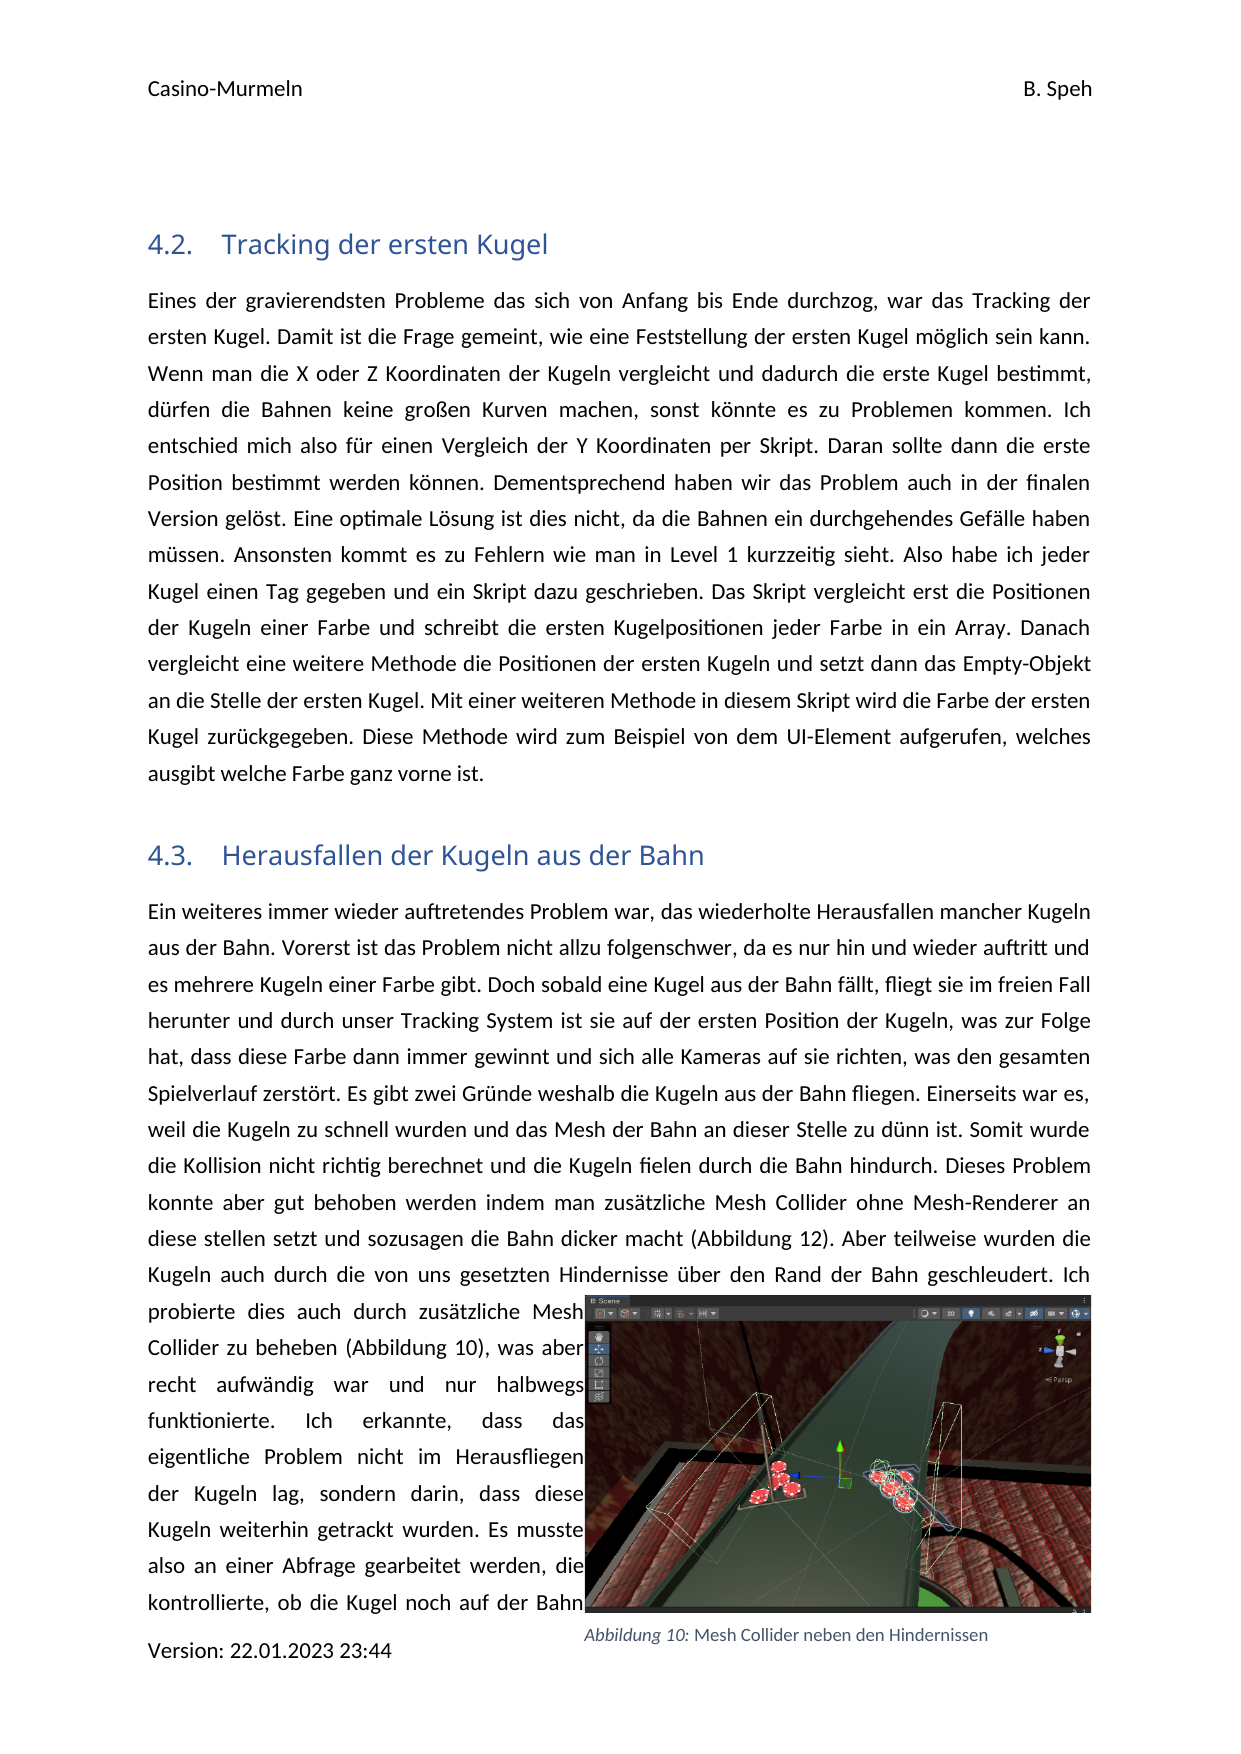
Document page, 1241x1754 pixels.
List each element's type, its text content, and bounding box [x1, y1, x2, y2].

subtitle Herausfallen der Kugeln aus der Bahn [148, 837, 1093, 873]
text Eines der gravierendsten Probleme das sich von Anfang bis Ende durchzog, war das Tracking der ersten Kugel. Damit ist die Frage gemeint, wie eine Feststellung der ersten Kugel möglich sein kann. Wenn man die X oder Z Koordinaten der Kugeln vergleicht und dadurch die erste Kugel bestimmt, dürfen die Bahnen keine großen Kurven machen, sonst könnte es zu Problemen kommen. Ich entschied mich also für einen Vergleich der Y Koordinaten per Skript. Daran sollte dann die erste Position bestimmt werden können. Dementsprechend haben wir das Problem auch in der finalen Version gelöst. Eine optimale Lösung ist dies nicht, da die Bahnen ein durchgehendes Gefälle haben müssen. Ansonsten kommt es zu Fehlern wie man in Level 1 kurzzeitig sieht. Also habe ich jeder Kugel einen Tag gegeben und ein Skript dazu geschrieben. Das Skript vergleicht erst die Positionen der Kugeln einer Farbe und schreibt die ersten Kugelpositionen jeder Farbe in ein Array. Danach vergleicht eine weitere Methode die Positionen der ersten Kugeln und setzt dann das Empty-Objekt an die Stelle der ersten Kugel. Mit einer weiteren Methode in diesem Skript wird die Farbe der ersten Kugel zurückgegeben. Diese Methode wird zum Beispiel von dem UI-Element aufgerufen, welches ausgibt welche Farbe ganz vorne ist. [148, 286, 1093, 787]
subtitle Tracking der ersten Kugel [148, 226, 1093, 262]
text Abbildung 10: Mesh Collider neben den Hindernissen [584, 1623, 1093, 1646]
text Ein weiteres immer wieder auftretendes Problem war, das wiederholte Herausfallen mancher Kugeln aus der Bahn. Vorerst ist das Problem nicht allzu folgenschwer, da es nur hin und wieder auftritt und es mehrere Kugeln einer Farbe gibt. Doch sobald eine Kugel aus der Bahn fällt, fliegt sie im freien Fall herunter und durch unser Tracking System ist sie auf der ersten Position der Kugeln, was zur Folge hat, dass diese Farbe dann immer gewinnt und sich alle Kameras auf sie richten, was den gesamten Spielverlauf zerstört. Es gibt zwei Gründe weshalb die Kugeln aus der Bahn fliegen. Einerseits war es, weil die Kugeln zu schnell wurden und das Mesh der Bahn an dieser Stelle zu dünn ist. Somit wurde die Kollision nicht richtig berechnet und die Kugeln fielen durch die Bahn hindurch. Dieses Problem konnte aber gut behoben werden indem man zusätzliche Mesh Collider ohne Mesh-Renderer an diese stellen setzt und sozusagen die Bahn dicker macht (Abbildung 12). Aber teilweise wurden die Kugeln auch durch die von uns gesetzten Hindernisse über den Rand der Bahn geschleudert. Ich probierte dies auch durch zusätzliche Mesh Collider zu beheben (Abbildung 10), was aber recht aufwändig war und nur halbwegs funktionierte. Ich erkannte, dass das eigentliche Problem nicht im Herausfliegen der Kugeln lag, sondern darin, dass diese Kugeln weiterhin getrackt wurden. Es musste also an einer Abfrage gearbeitet werden, die kontrollierte, ob die Kugel noch auf der Bahn ist. Da die Kugeln immer wieder hüpfen und trotzdem noch auf der Bahn sind, war der Kontakt zur Bahn als Abfrage ungeeignet. Am besten wäre es gewesen eine unsichtbare Box zu erstellen, die entlang der gesamten Bahn geht. Anhand dieser könnte man abfragen, ob die Kugeln sich innerhalb der Box befinden und somit sicherstellen, dass die Kugeln noch auf der Bahn sind. Für unser Projekt war dies aber zu umständlich und hätte zu lange gedauert. Also fügte ich einen unsichtbaren Boden unterhalb der Bahn ein, der erkennt sobald ein Objekt mit ihm kollidiert und somit aus der Bahn geflogen ist. Meine erste Idee war dieses Objekt dann zu deaktivieren, dies funktionierte aber nicht, weil das Empty Objekt trotzdem noch kurz vor dem Boden bleibt und die Kameras dann weiterhin auf diese Position gerichtet sind. Außerdem gibt es Errors, weil das Skript, welches herausfindet welche Kugel auf Platz eins ist, immer noch probiert auf das deaktivierte Objekt zuzugreifen. Die von mir realisierte Lösung ist nicht gänzlich optimal, für unser Spiel jedoch ausreichend. Die Kugel die mit dem Boden kollidiert, wird sehr weit nach oben verschoben. Dadurch kann das Skript weiterhin auf sie zugreifen, doch das Empty-Objekt wird direkt auf die erste Kugel auf der Bahn geschoben. Und die nach oben versetzte Kugel erreicht nie die Höhe der Bahn und bleibt somit immer auf der letzten Position. [148, 897, 1093, 1616]
